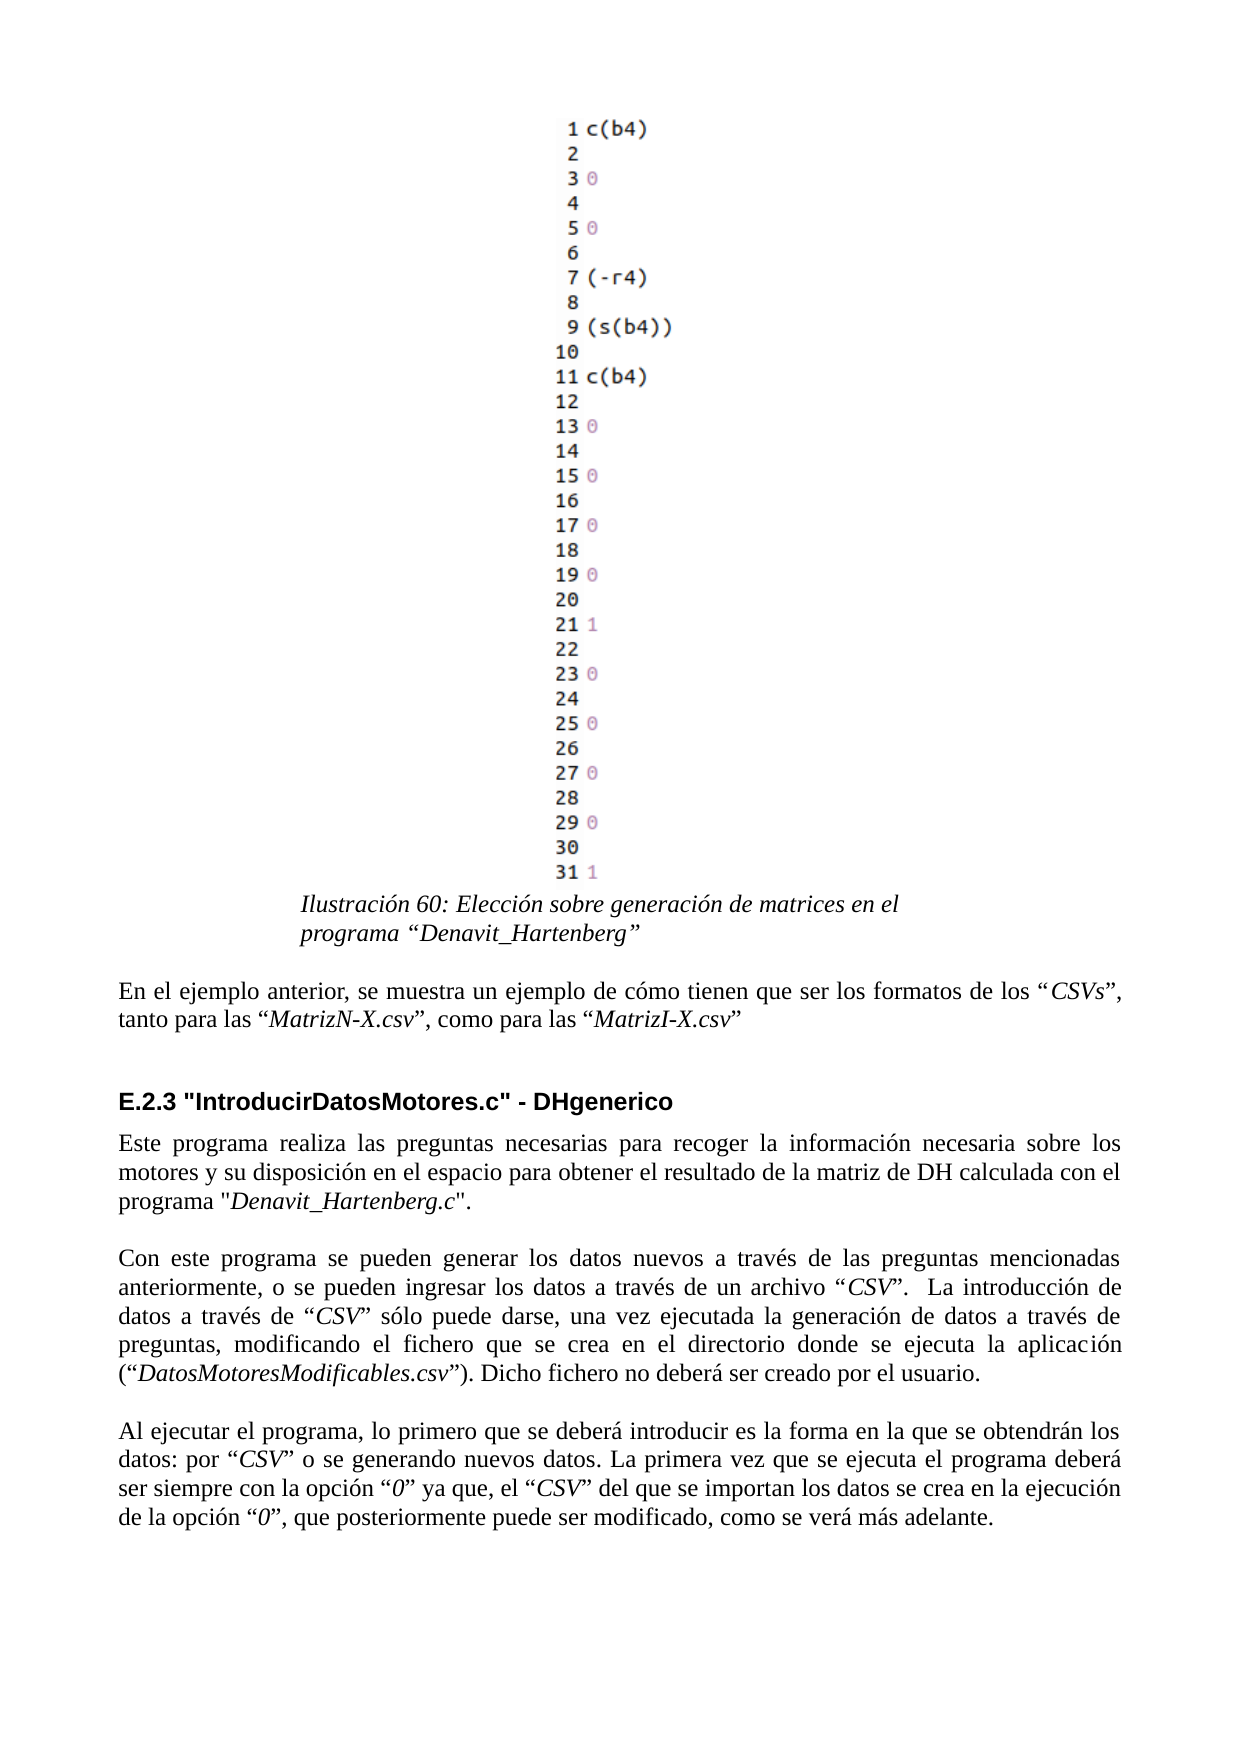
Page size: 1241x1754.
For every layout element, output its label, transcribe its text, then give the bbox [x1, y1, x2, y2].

text Ilustración 60: Elección sobre generación de matrices en el programa “Denavit_Hartenberg” [300, 131, 940, 947]
subtitle E.2.3 "IntroducirDatosMotores.c" - DHgenerico [118, 1087, 1122, 1116]
text Al ejecutar el programa, lo primero que se deberá introducir es la forma en la que se obtendrán los datos: por “CSV” o se generando nuevos datos. La primera vez que se ejecuta el programa deberá ser siempre con la opción “0” ya que, el “CSV” del que se importan los datos se crea en la ejecución de la opción “0”, que posteriormente puede ser modificado, como se verá más adelante. [118, 1416, 1122, 1531]
text Con este programa se pueden generar los datos nuevos a través de las preguntas mencionadas anteriormente, o se pueden ingresar los datos a través de un archivo “CSV”. La introducción de datos a través de “CSV” sólo puede darse, una vez ejecutada la generación de datos a través de preguntas, modificando el fichero que se crea en el directorio donde se ejecuta la aplicación (“DatosMotoresModificables.csv”). Dicho fichero no deberá ser creado por el usuario. [118, 1243, 1122, 1387]
text Este programa realiza las preguntas necesarias para recoger la información necesaria sobre los motores y su disposición en el espacio para obtener el resultado de la matriz de DH calculada con el programa "Denavit_Hartenberg.c". [118, 1128, 1122, 1214]
text En el ejemplo anterior, se muestra un ejemplo de cómo tienen que ser los formatos de los “CSVs”, tanto para las “MatrizN-X.csv”, como para las “MatrizI-X.csv” [118, 976, 1122, 1033]
